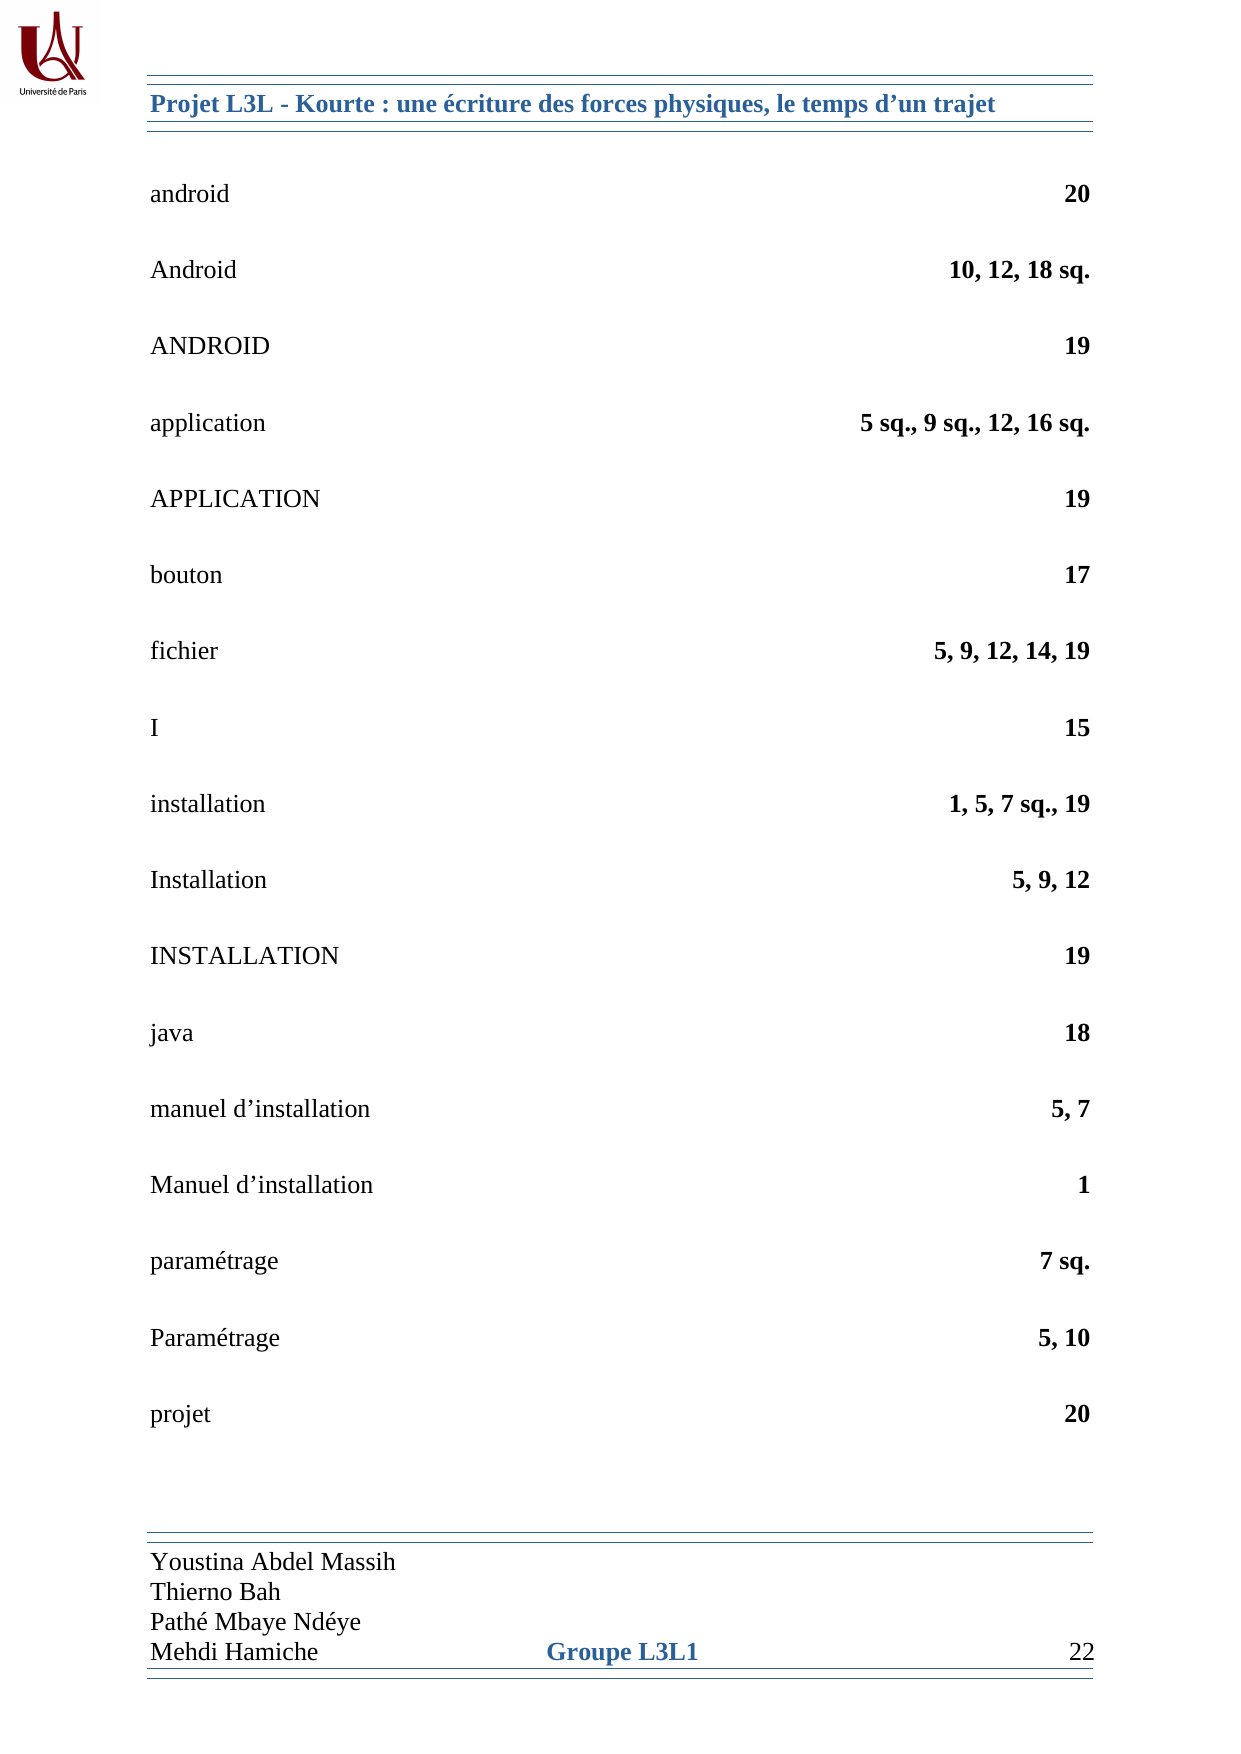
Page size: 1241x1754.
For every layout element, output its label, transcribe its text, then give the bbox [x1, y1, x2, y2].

text Paramétrage 5, 10 [150, 1322, 1090, 1352]
text INSTALLATION 19 [150, 940, 1090, 970]
text APPLICATION 19 [150, 483, 1090, 513]
picture [0, 0, 101, 107]
text bouton 17 [150, 559, 1090, 589]
text installation 1, 5, 7 sq., 19 [150, 788, 1090, 818]
text android 20 [150, 178, 1090, 208]
text paramétrage 7 sq. [150, 1245, 1090, 1275]
text application 5 sq., 9 sq., 12, 16 sq. [150, 407, 1090, 437]
text Manuel d’installation 1 [150, 1169, 1090, 1199]
text projet 20 [150, 1398, 1090, 1428]
text fichier 5, 9, 12, 14, 19 [150, 635, 1090, 665]
text manuel d’installation 5, 7 [150, 1093, 1090, 1123]
text ANDROID 19 [150, 330, 1090, 360]
text Installation 5, 9, 12 [150, 864, 1090, 894]
text Android 10, 12, 18 sq. [150, 254, 1090, 284]
text I 15 [150, 712, 1090, 742]
text java 18 [150, 1017, 1090, 1047]
